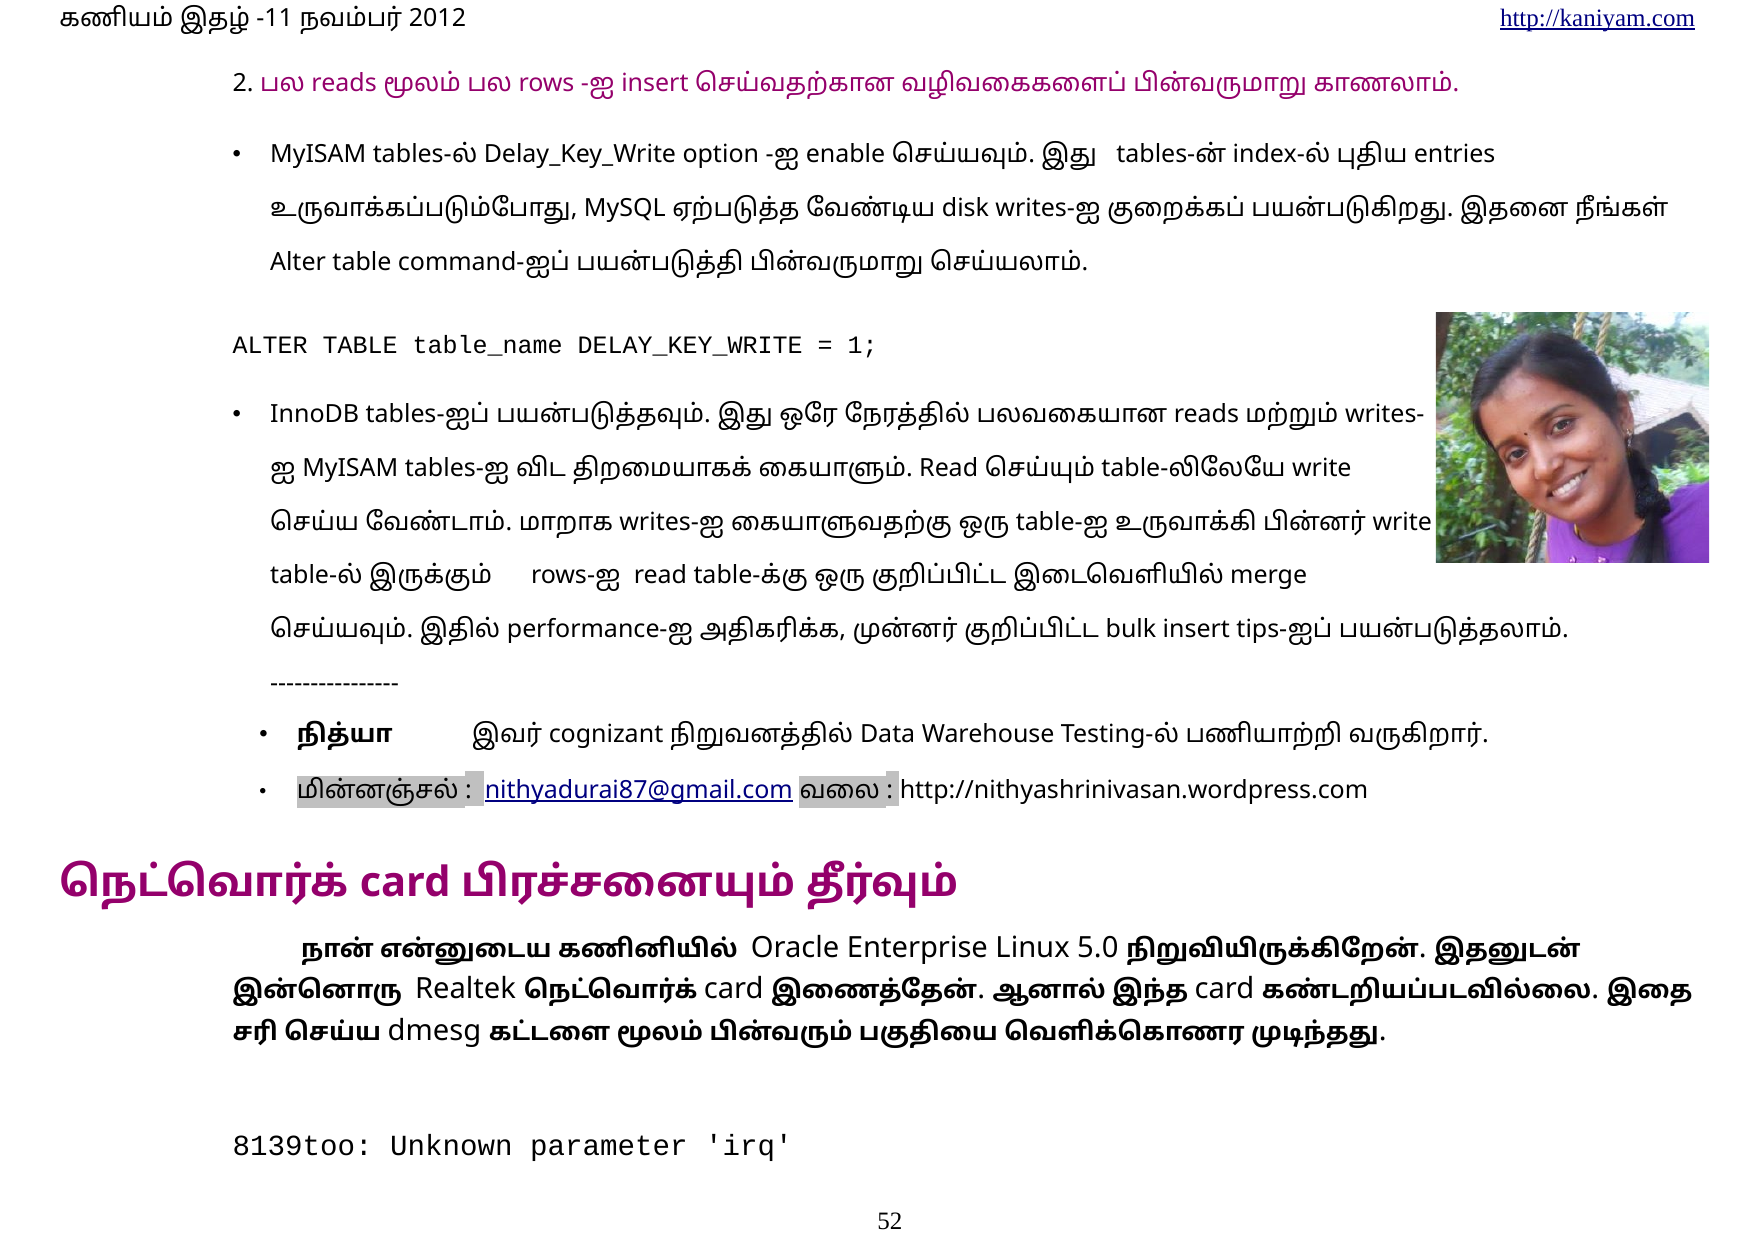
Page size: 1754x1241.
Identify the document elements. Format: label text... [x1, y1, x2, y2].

list MyISAM tables-ல் Delay_Key_Write option -ஐ enable செய்யவும். இது tables-ன் index-ல் புதிய entries உருவாக்கப்படும்போது, MySQL ஏற்படுத்த வேண்டிய disk writes-ஐ குறைக்கப் பயன்படுகிறது. இதனை நீங்கள் Alter table command-ஐப் பயன்படுத்தி பின்வருமாறு செய்யலாம். [232, 135, 1695, 280]
text 2. பல reads மூலம் பல rows -ஐ insert செய்வதற்கான வழிவகைகளைப் பின்வருமாறு காணலாம். [232, 64, 1695, 101]
text நான் என்னுடைய கணினியில் Oracle Enterprise Linux 5.0 நிறுவியிருக்கிறேன். இதனுடன் இன்னொரு Realtek நெட்வொர்க் card இணைத்தேன். ஆனால் இந்த card கண்டறியப்படவில்லை. இதை சரி செய்ய dmesg கட்டளை மூலம் பின்வரும் பகுதியை வெளிக்கொணர முடிந்தது. [232, 926, 1695, 1050]
list InnoDB tables-ஐப் பயன்படுத்தவும். இது ஒரே நேரத்தில் பலவகையான reads மற்றும் writes-ஐ MyISAM tables-ஐ விட திறமையாகக் கையாளும். Read செய்யும் table-லிலேயே write செய்ய வேண்டாம். மாறாக writes-ஐ கையாளுவதற்கு ஒரு table-ஐ உருவாக்கி பின்னர் write table-ல் இருக்கும் rows-ஐ read table-க்கு ஒரு குறிப்பிட்ட இடைவெளியில் merge செய்யவும். இதில் performance-ஐ அதிகரிக்க, முன்னர் குறிப்பிட்ட bulk insert tips-ஐப் பயன்படுத்தலாம். ---------------- [232, 395, 1695, 699]
text 8139too: Unknown parameter 'irq' [232, 1131, 1695, 1164]
list நித்யா இவர் cognizant நிறுவனத்தில் Data Warehouse Testing-ல் பணியாற்றி வருகிறார். [176, 716, 1695, 753]
list மின்னஞ்சல் : nithyadurai87@gmail.com வலை : http://nithyashrinivasan.wordpress.com [176, 771, 1695, 808]
picture [1435, 312, 1710, 563]
subtitle நெட்வொர்க் card பிரச்சனையும் தீர்வும் [59, 852, 1695, 913]
text ALTER TABLE table_name DELAY_KEY_WRITE = 1; [232, 333, 1435, 361]
